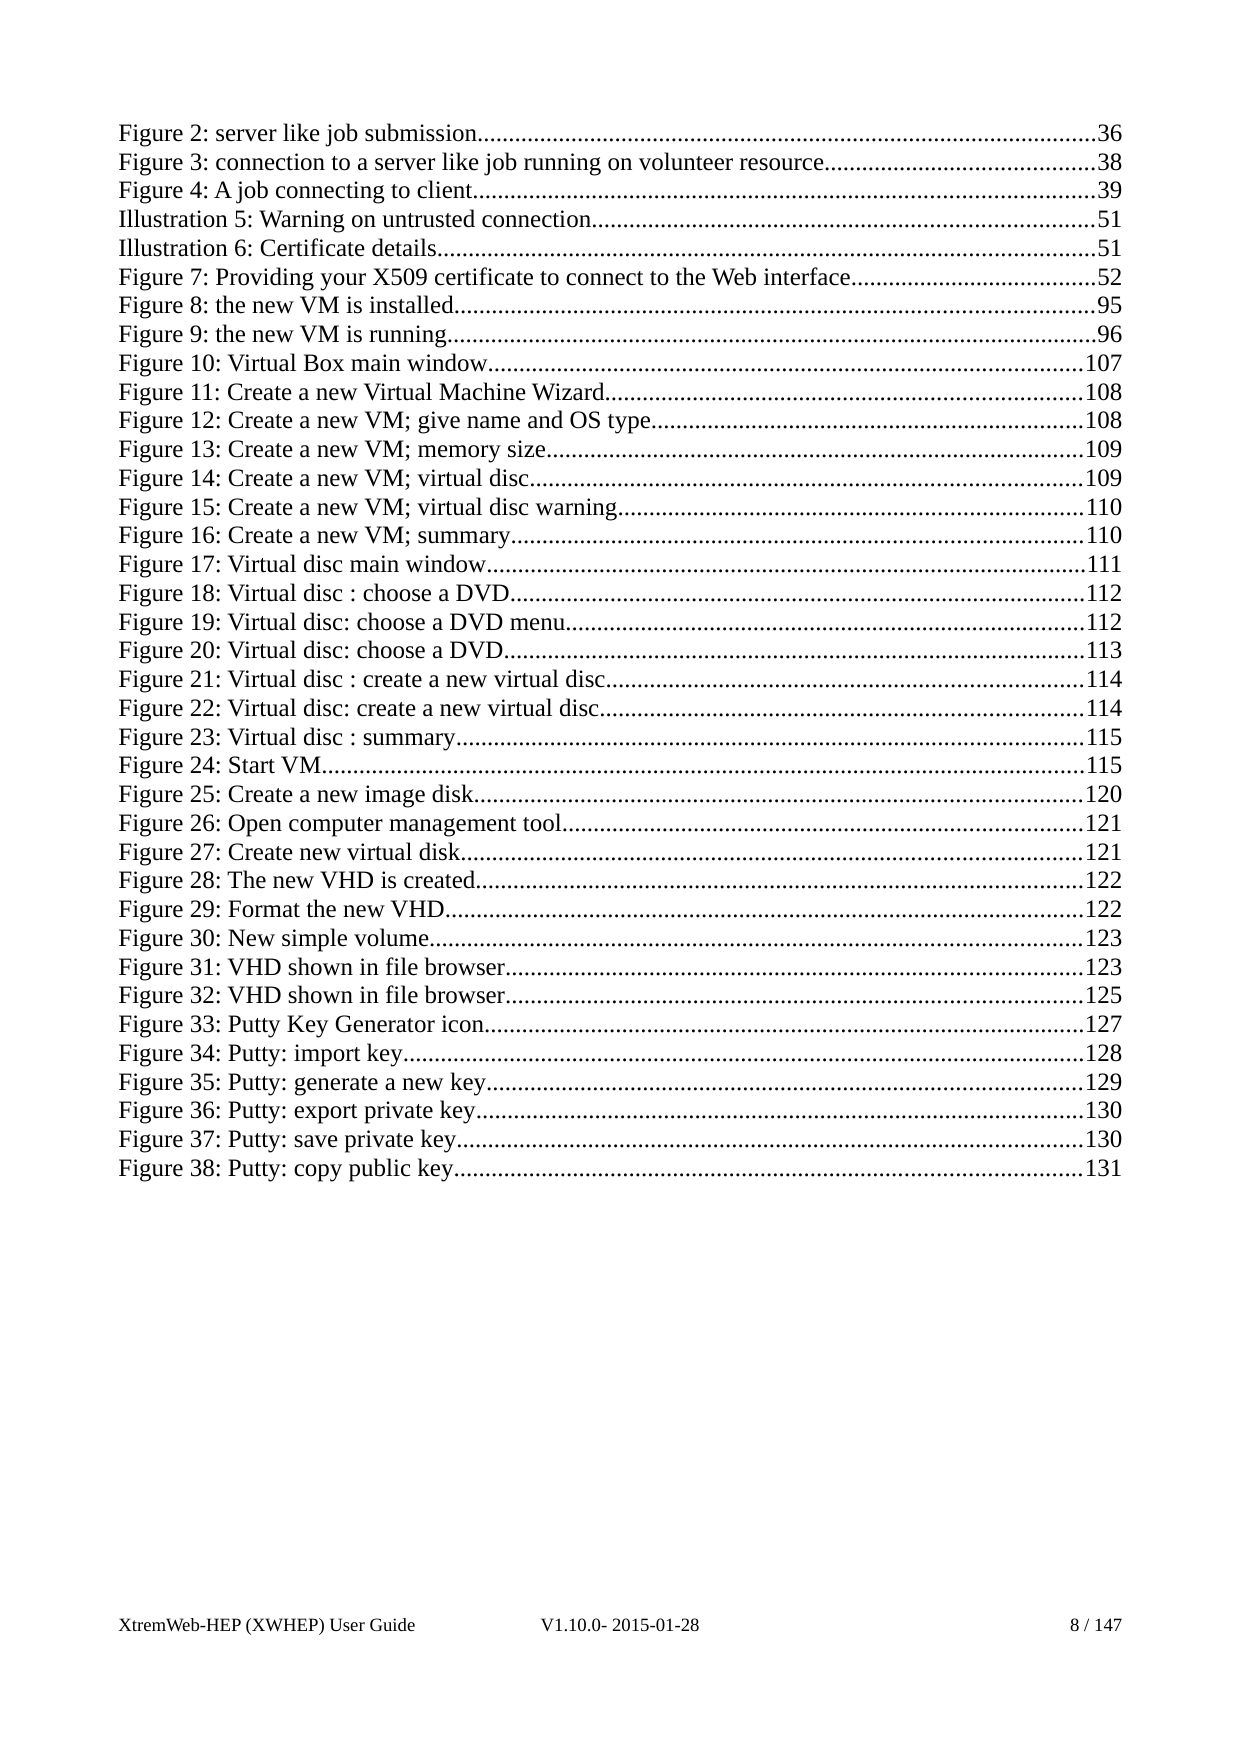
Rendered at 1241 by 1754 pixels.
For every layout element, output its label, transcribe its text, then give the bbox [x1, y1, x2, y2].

text Figure 36: Putty: export private key 130 [118, 1096, 1122, 1124]
text Figure 4: A job connecting to client 39 [118, 176, 1122, 204]
text Figure 8: the new VM is installed 95 [118, 291, 1122, 319]
text Figure 23: Virtual disc : summary 115 [118, 722, 1122, 751]
text Figure 37: Putty: save private key 130 [118, 1124, 1122, 1153]
text Figure 18: Virtual disc : choose a DVD 112 [118, 578, 1122, 607]
text Figure 38: Putty: copy public key 131 [118, 1153, 1122, 1182]
text Figure 9: the new VM is running 96 [118, 319, 1122, 348]
text Figure 21: Virtual disc : create a new virtual disc 114 [118, 664, 1122, 693]
text Figure 31: VHD shown in file browser 123 [118, 952, 1122, 981]
text Figure 11: Create a new Virtual Machine Wizard 108 [118, 377, 1122, 406]
text Figure 12: Create a new VM; give name and OS type 108 [118, 406, 1122, 434]
text Figure 17: Virtual disc main window 111 [118, 549, 1122, 578]
text Figure 20: Virtual disc: choose a DVD 113 [118, 636, 1122, 664]
text Figure 28: The new VHD is created 122 [118, 866, 1122, 894]
text Figure 16: Create a new VM; summary 110 [118, 521, 1122, 549]
text Figure 10: Virtual Box main window 107 [118, 348, 1122, 377]
text Figure 34: Putty: import key 128 [118, 1038, 1122, 1067]
text Figure 19: Virtual disc: choose a DVD menu 112 [118, 607, 1122, 636]
text Figure 33: Putty Key Generator icon 127 [118, 1009, 1122, 1038]
text Figure 14: Create a new VM; virtual disc 109 [118, 463, 1122, 492]
text Figure 7: Providing your X509 certificate to connect to the Web interface 52 [118, 262, 1122, 291]
text Figure 30: New simple volume 123 [118, 923, 1122, 952]
text Figure 35: Putty: generate a new key 129 [118, 1067, 1122, 1096]
text Figure 32: VHD shown in file browser 125 [118, 981, 1122, 1009]
text Figure 2: server like job submission 36 [118, 118, 1122, 147]
text Figure 13: Create a new VM; memory size 109 [118, 434, 1122, 463]
text Figure 29: Format the new VHD 122 [118, 894, 1122, 923]
text Figure 15: Create a new VM; virtual disc warning 110 [118, 492, 1122, 521]
text Figure 26: Open computer management tool 121 [118, 808, 1122, 837]
text Illustration 5: Warning on untrusted connection 51 [118, 204, 1122, 233]
text Figure 27: Create new virtual disk 121 [118, 837, 1122, 866]
text Figure 22: Virtual disc: create a new virtual disc 114 [118, 693, 1122, 722]
text Figure 25: Create a new image disk 120 [118, 779, 1122, 808]
text Illustration 6: Certificate details 51 [118, 233, 1122, 262]
text Figure 3: connection to a server like job running on volunteer resource 38 [118, 147, 1122, 176]
text Figure 24: Start VM 115 [118, 751, 1122, 779]
